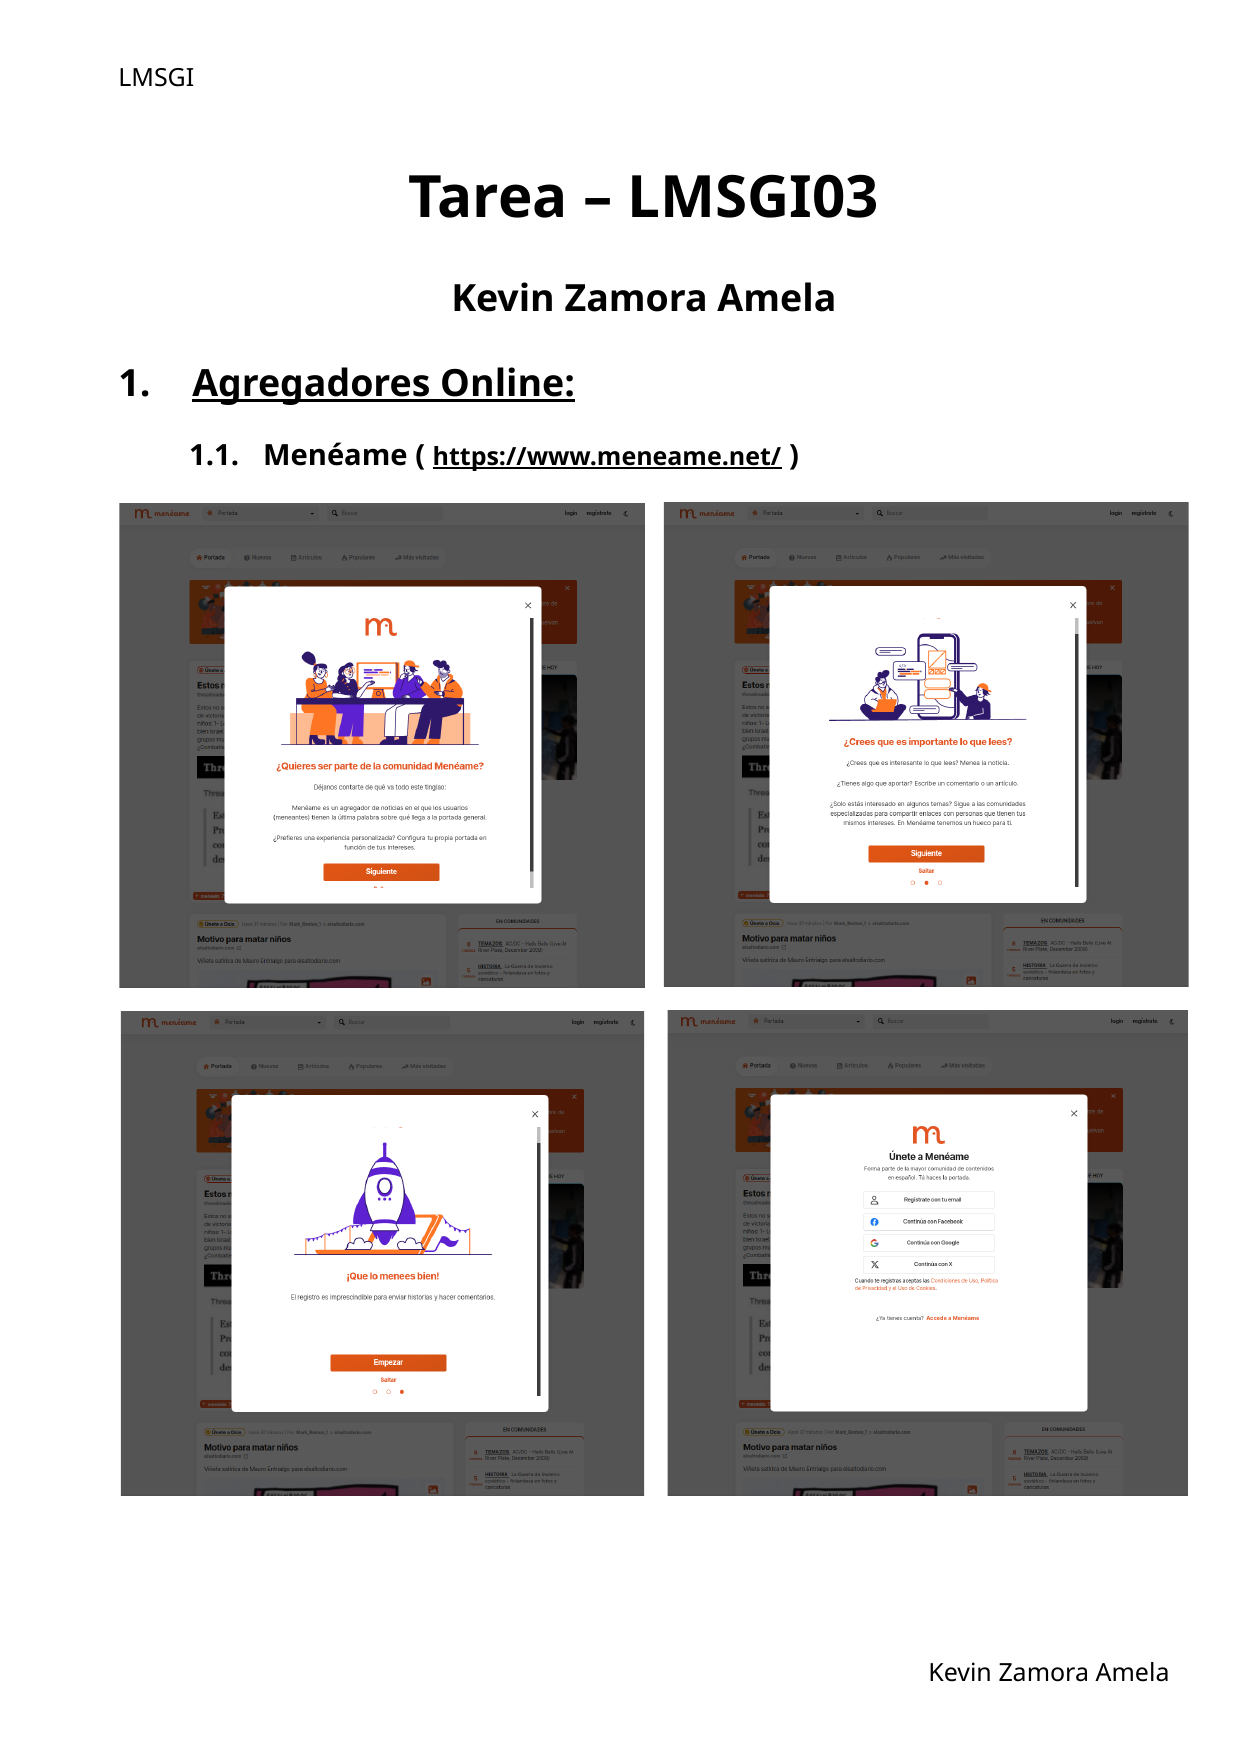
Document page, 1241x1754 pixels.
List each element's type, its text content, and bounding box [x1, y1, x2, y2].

subtitle Menéame ( https://www.meneame.net/ ) [189, 434, 1169, 474]
subtitle Kevin Zamora Amela [118, 272, 1169, 323]
title Tarea – LMSGI03 [118, 155, 1169, 234]
picture [120, 1011, 645, 1496]
picture [663, 502, 1189, 987]
picture [667, 1010, 1188, 1496]
subtitle Agregadores Online: [118, 356, 1169, 407]
picture [119, 503, 645, 988]
